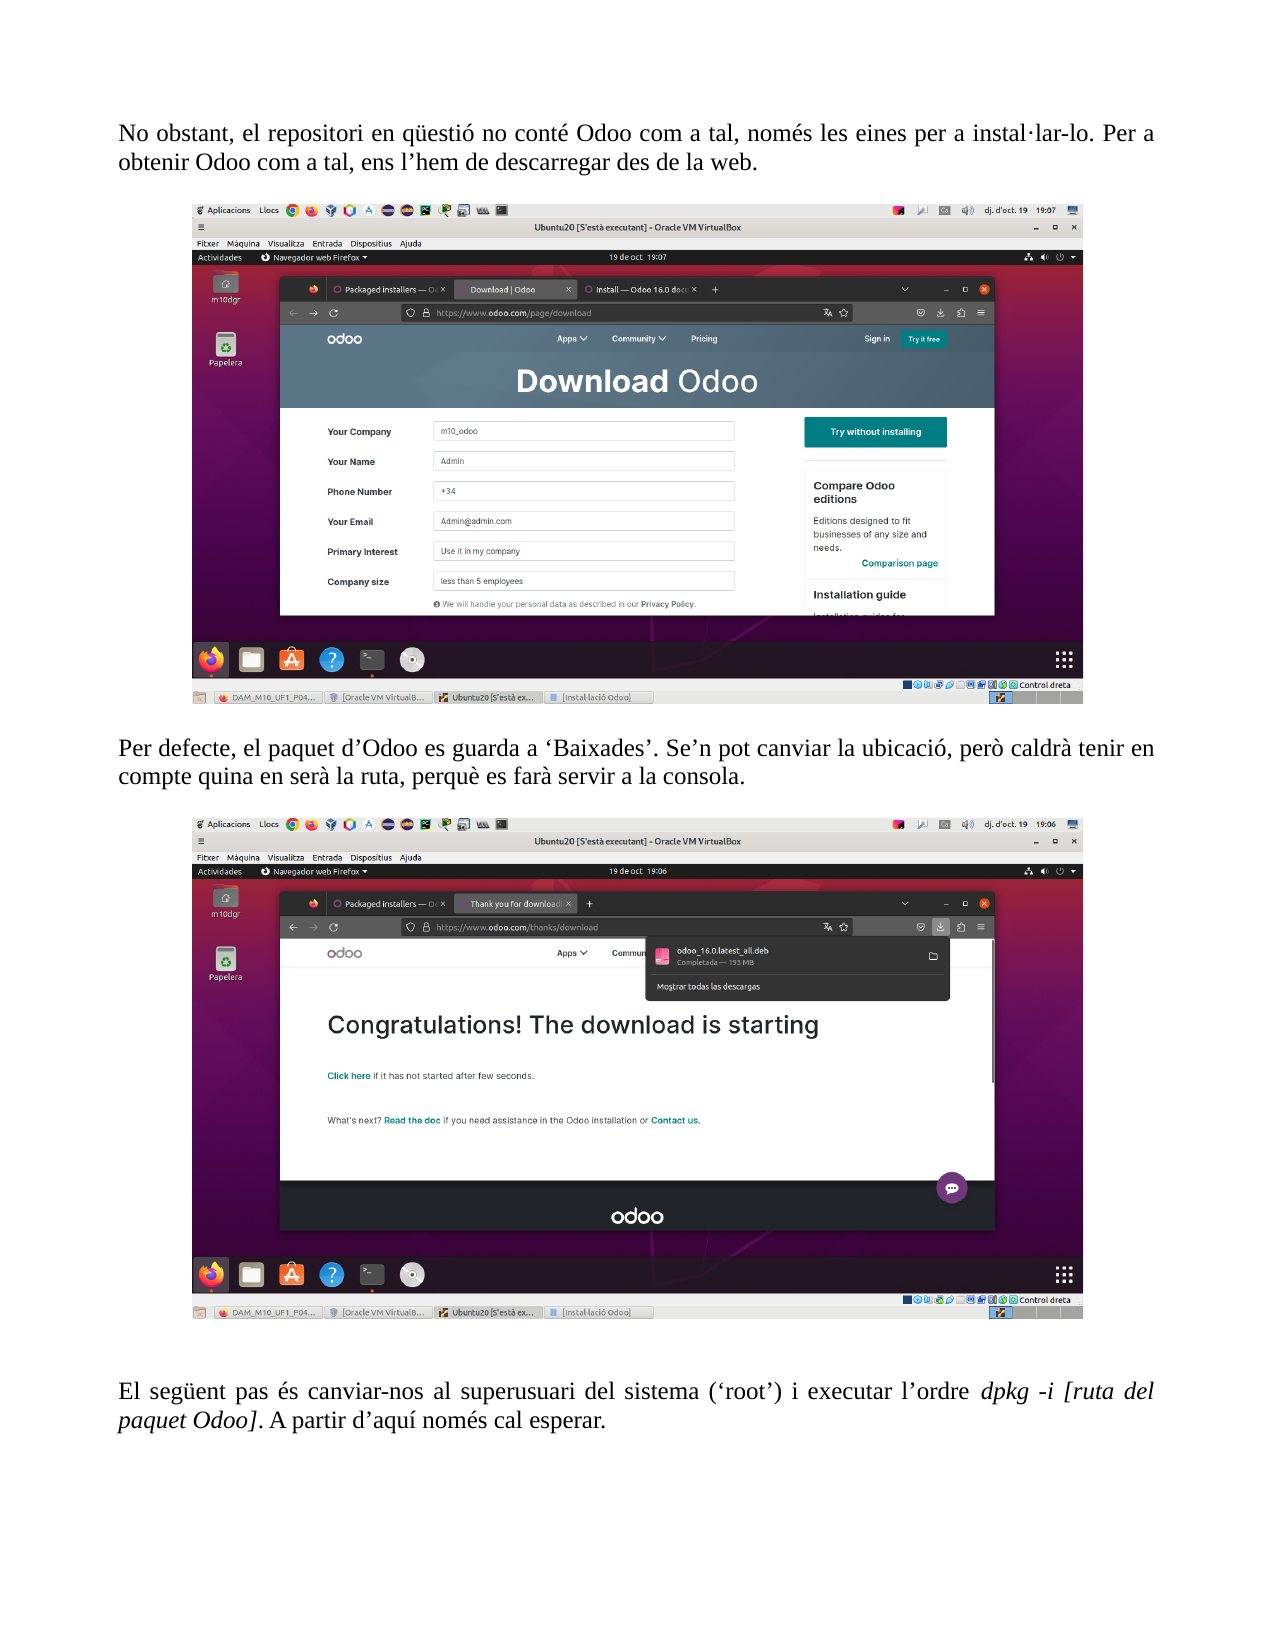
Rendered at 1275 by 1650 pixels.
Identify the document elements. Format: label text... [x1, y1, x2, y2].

text No obstant, el repositori en qüestió no conté Odoo com a tal, només les eines per a instal·lar-lo. Per a obtenir Odoo com a tal, ens l’hem de descarregar des de la web. [118, 118, 1157, 176]
text El següent pas és canviar-nos al superusuari del sistema (‘root’) i executar l’ordre dpkg -i [ruta del paquet Odoo]. A partir d’aquí només cal esperar. [118, 1376, 1157, 1433]
text Per defecte, el paquet d’Odoo es guarda a ‘Baixades’. Se’n pot canviar la ubicació, però caldrà tenir en compte quina en serà la ruta, perquè es farà servir a la consola. [118, 733, 1157, 790]
picture [192, 204, 1084, 704]
picture [192, 818, 1084, 1319]
